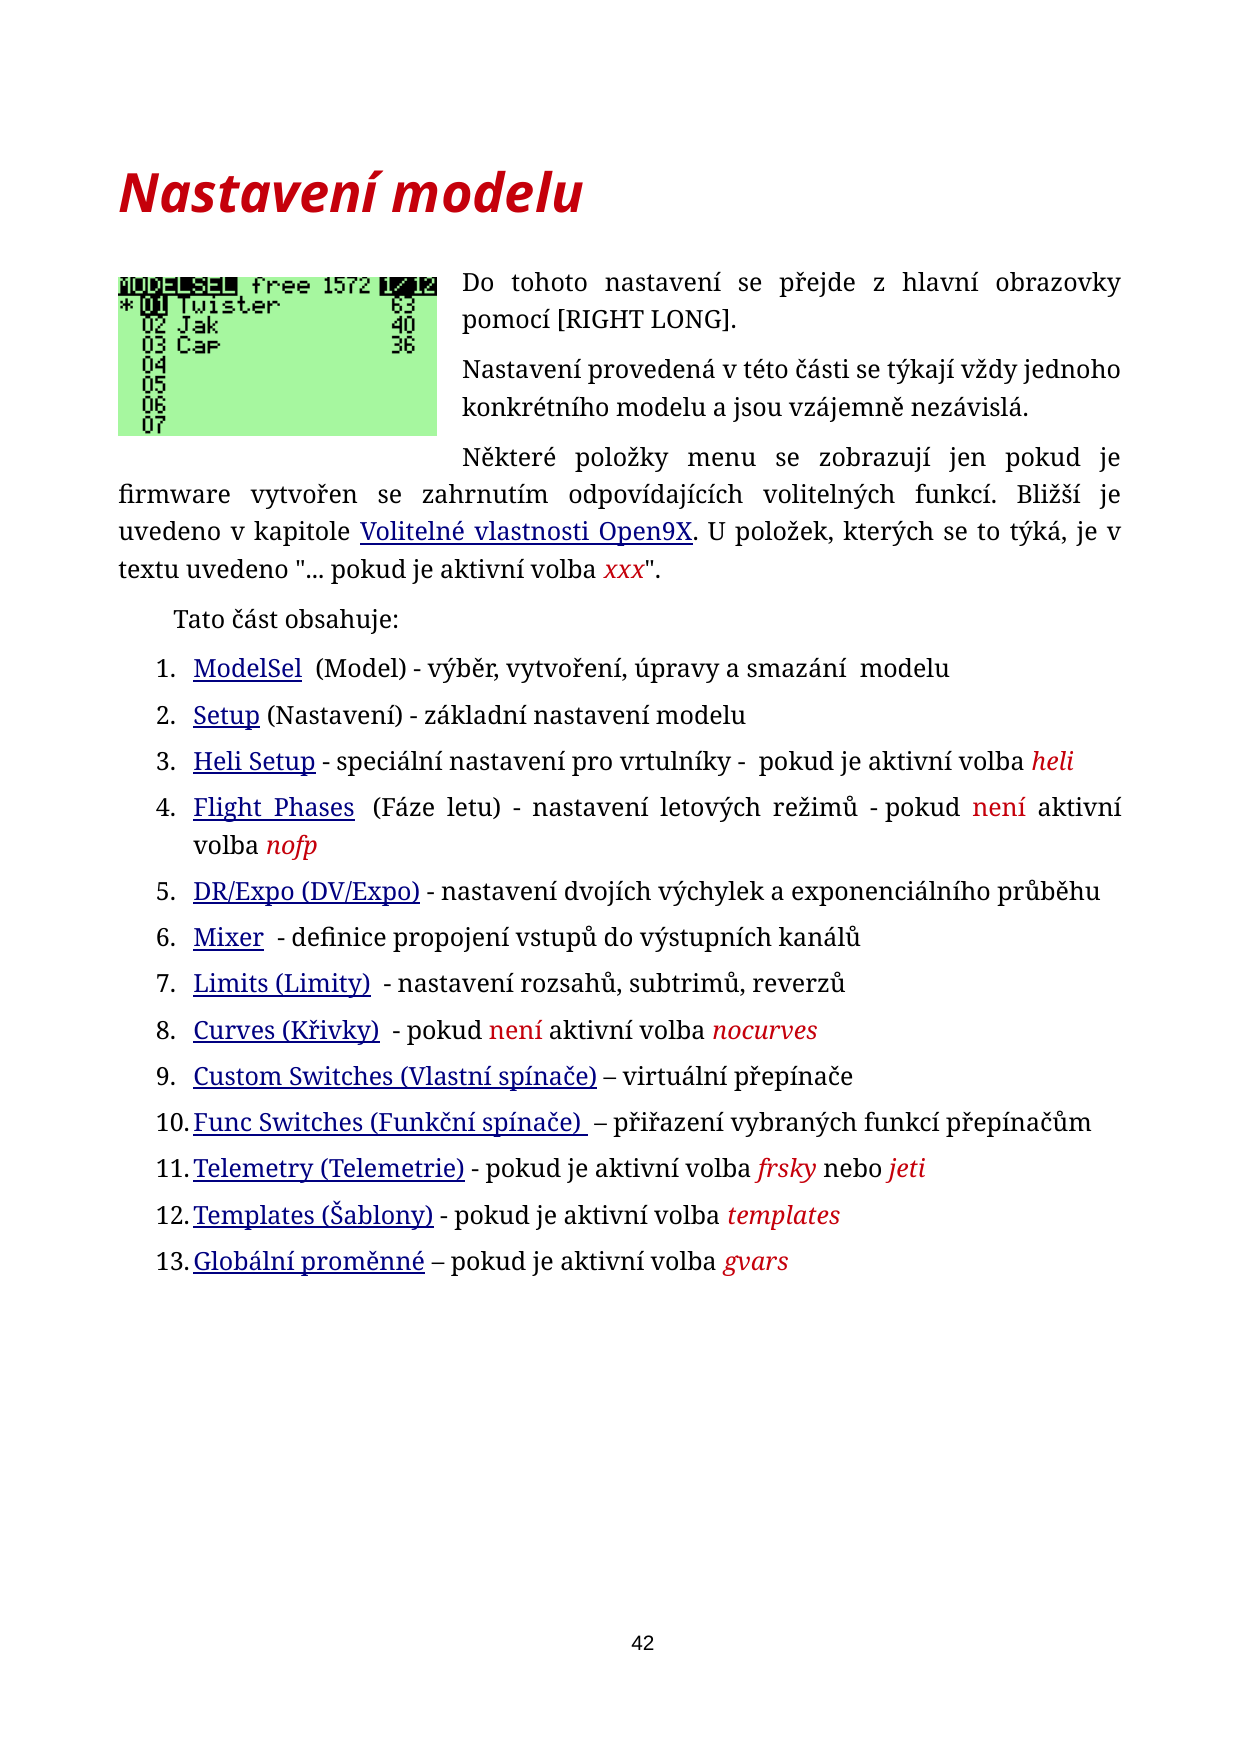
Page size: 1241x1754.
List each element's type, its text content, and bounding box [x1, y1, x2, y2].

list DR/Expo (DV/Expo) - nastavení dvojích výchylek a exponenciálního průběhu [156, 873, 1122, 908]
list Telemetry (Telemetrie) - pokud je aktivní volba frsky nebo jeti [156, 1151, 1122, 1185]
text Tato část obsahuje: [118, 601, 1122, 635]
picture [118, 277, 437, 436]
list Setup (Nastavení) - základní nastavení modelu [156, 697, 1122, 731]
list Flight Phases (Fáze letu) - nastavení letových režimů - pokud není aktivní volba nofp [156, 790, 1122, 861]
list Heli Setup - speciální nastavení pro vrtulníky - pokud je aktivní volba heli [156, 744, 1122, 778]
list ModelSel (Model) - výběr, vytvoření, úpravy a smazání modelu [156, 651, 1122, 685]
list Globální proměnné – pokud je aktivní volba gvars [156, 1243, 1122, 1278]
text Některé položky menu se zobrazují jen pokud je firmware vytvořen se zahrnutím odpovídajících volitelných funkcí. Bližší je uvedeno v kapitole Volitelné vlastnosti Open9X. U položek, kterých se to týká, je v textu uvedeno "... pokud je aktivní volba xxx". [118, 439, 1122, 585]
list Curves (Křivky) - pokud není aktivní volba nocurves [156, 1012, 1122, 1046]
list Custom Switches (Vlastní spínače) – virtuální přepínače [156, 1058, 1122, 1093]
list Templates (Šablony) - pokud je aktivní volba templates [156, 1197, 1122, 1231]
text Nastavení provedená v této části se týkají vždy jednoho konkrétního modelu a jsou vzájemně nezávislá. [437, 352, 1122, 423]
list Limits (Limity) - nastavení rozsahů, subtrimů, reverzů [156, 966, 1122, 1000]
text Do tohoto nastavení se přejde z hlavní obrazovky pomocí [RIGHT LONG]. [118, 264, 1122, 336]
subtitle Nastavení modelu [118, 155, 1122, 228]
list Func Switches (Funkční spínače) – přiřazení vybraných funkcí přepínačům [156, 1105, 1122, 1139]
